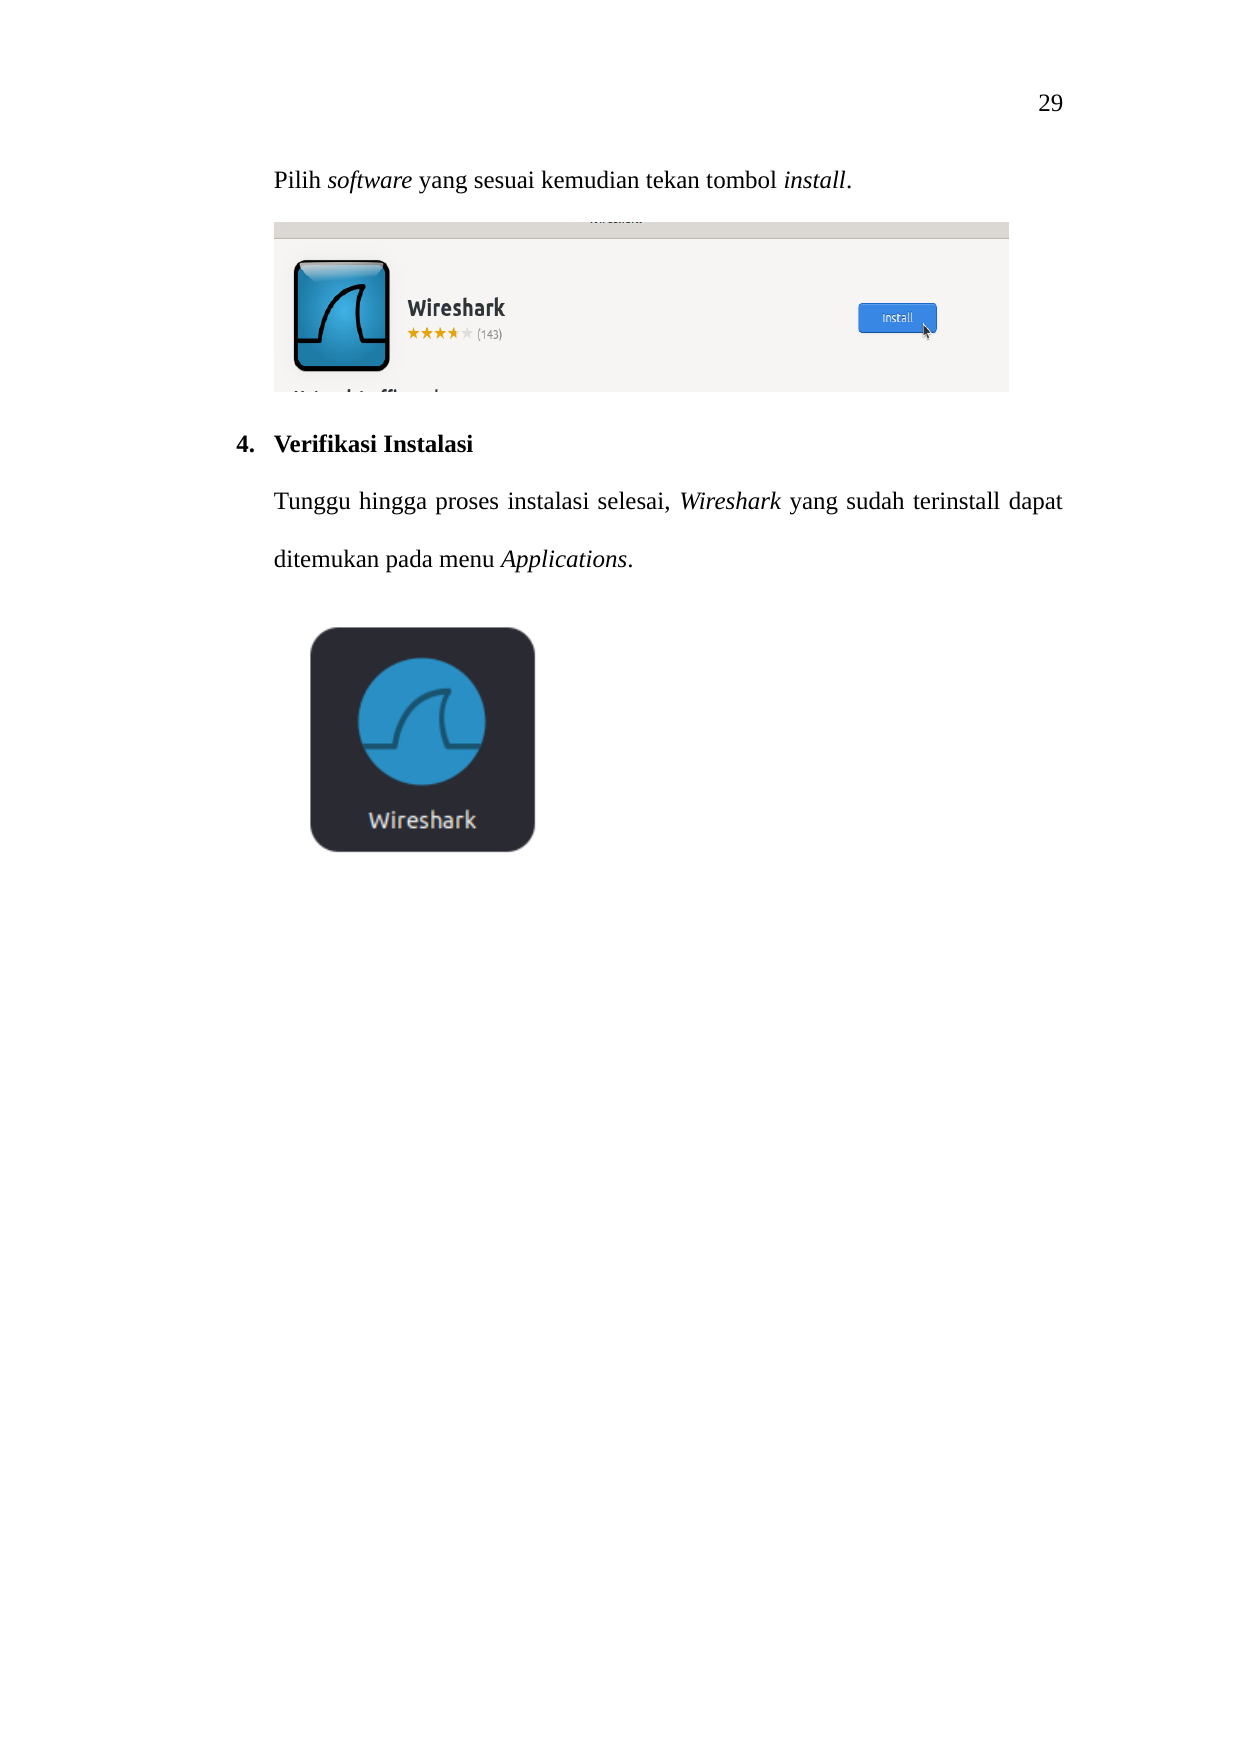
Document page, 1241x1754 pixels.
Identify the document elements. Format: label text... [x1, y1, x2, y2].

list Pilih software yang sesuai kemudian tekan tombol install. [236, 165, 1063, 194]
picture [273, 601, 576, 871]
list Tunggu hingga proses instalasi selesai, Wireshark yang sudah terinstall dapat ditemukan pada menu Applications. [236, 486, 1063, 573]
list Verifikasi Instalasi [236, 429, 1063, 458]
picture [273, 222, 1009, 237]
